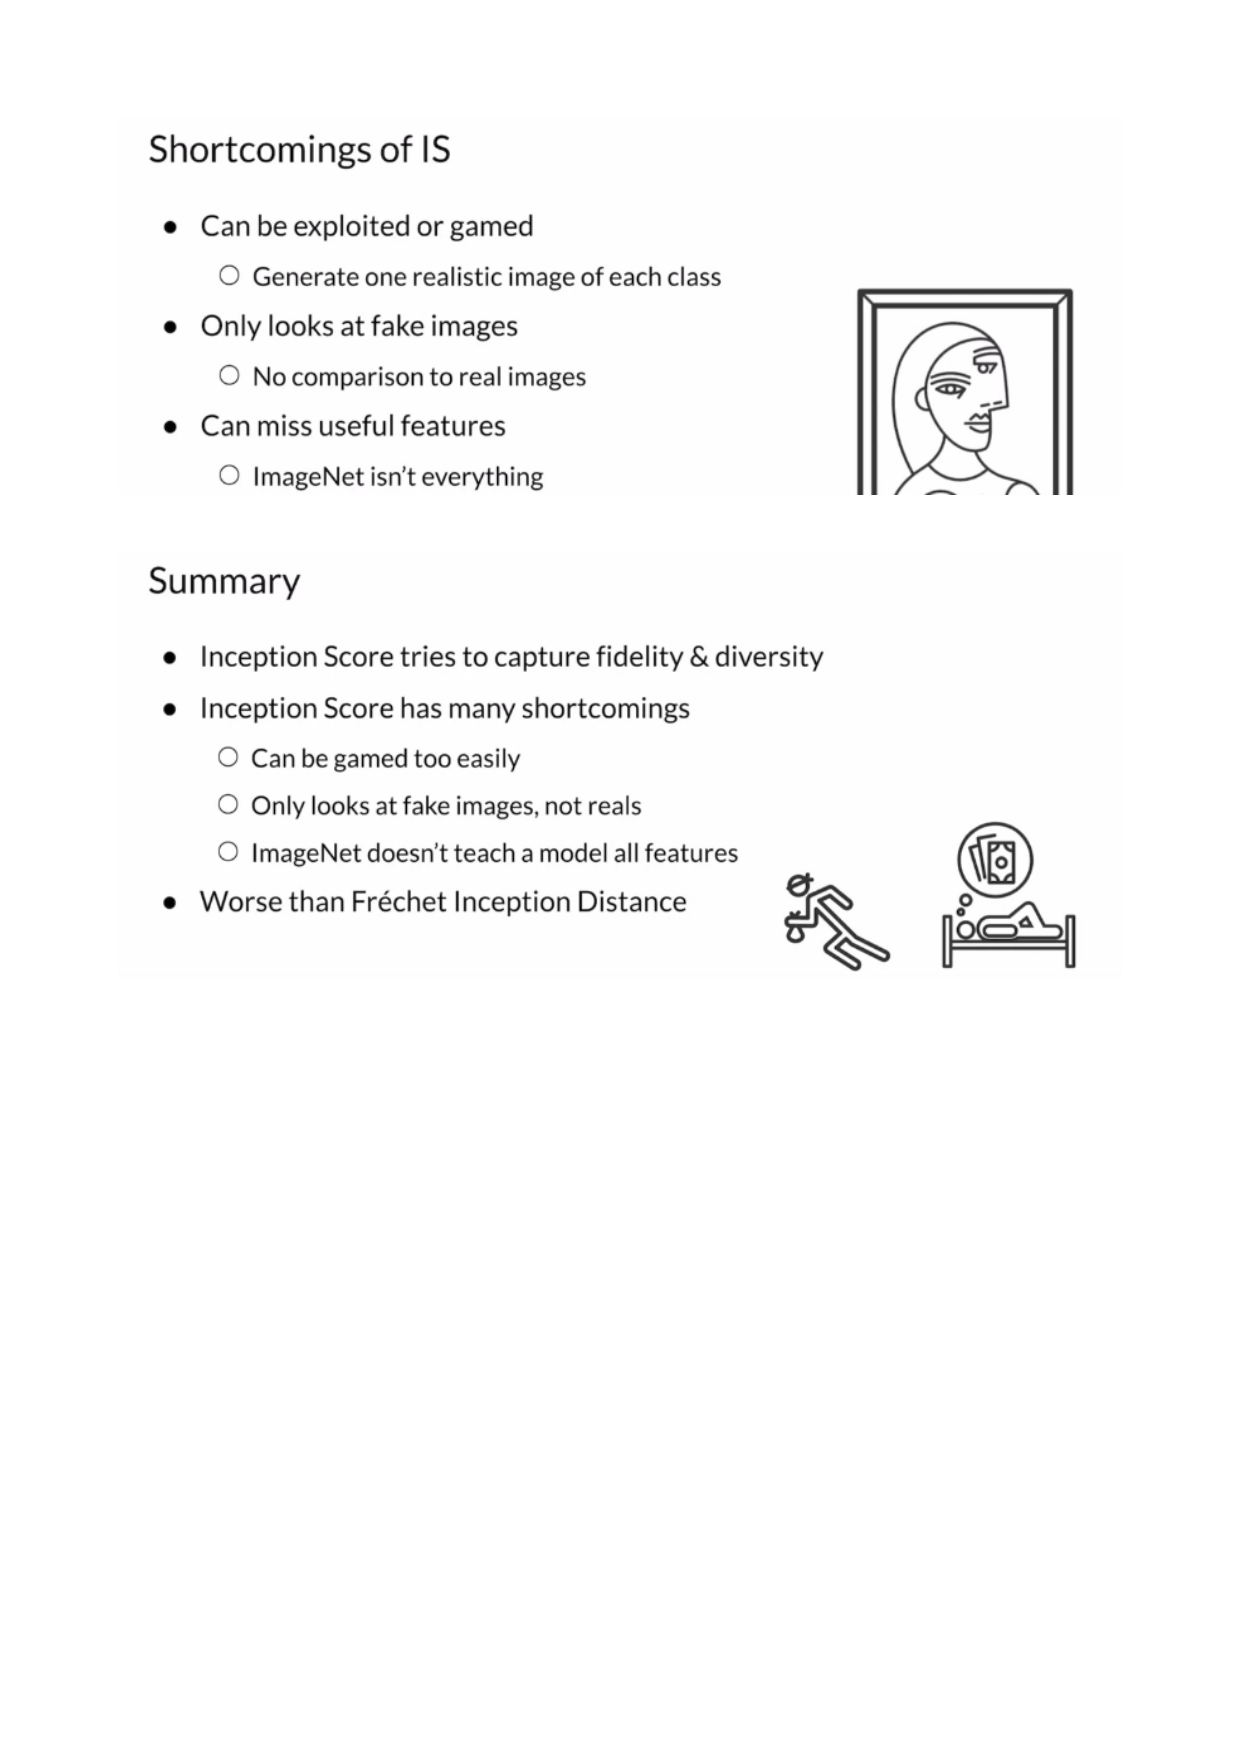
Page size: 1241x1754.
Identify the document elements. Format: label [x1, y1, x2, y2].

picture [118, 118, 1123, 495]
picture [118, 551, 1123, 977]
